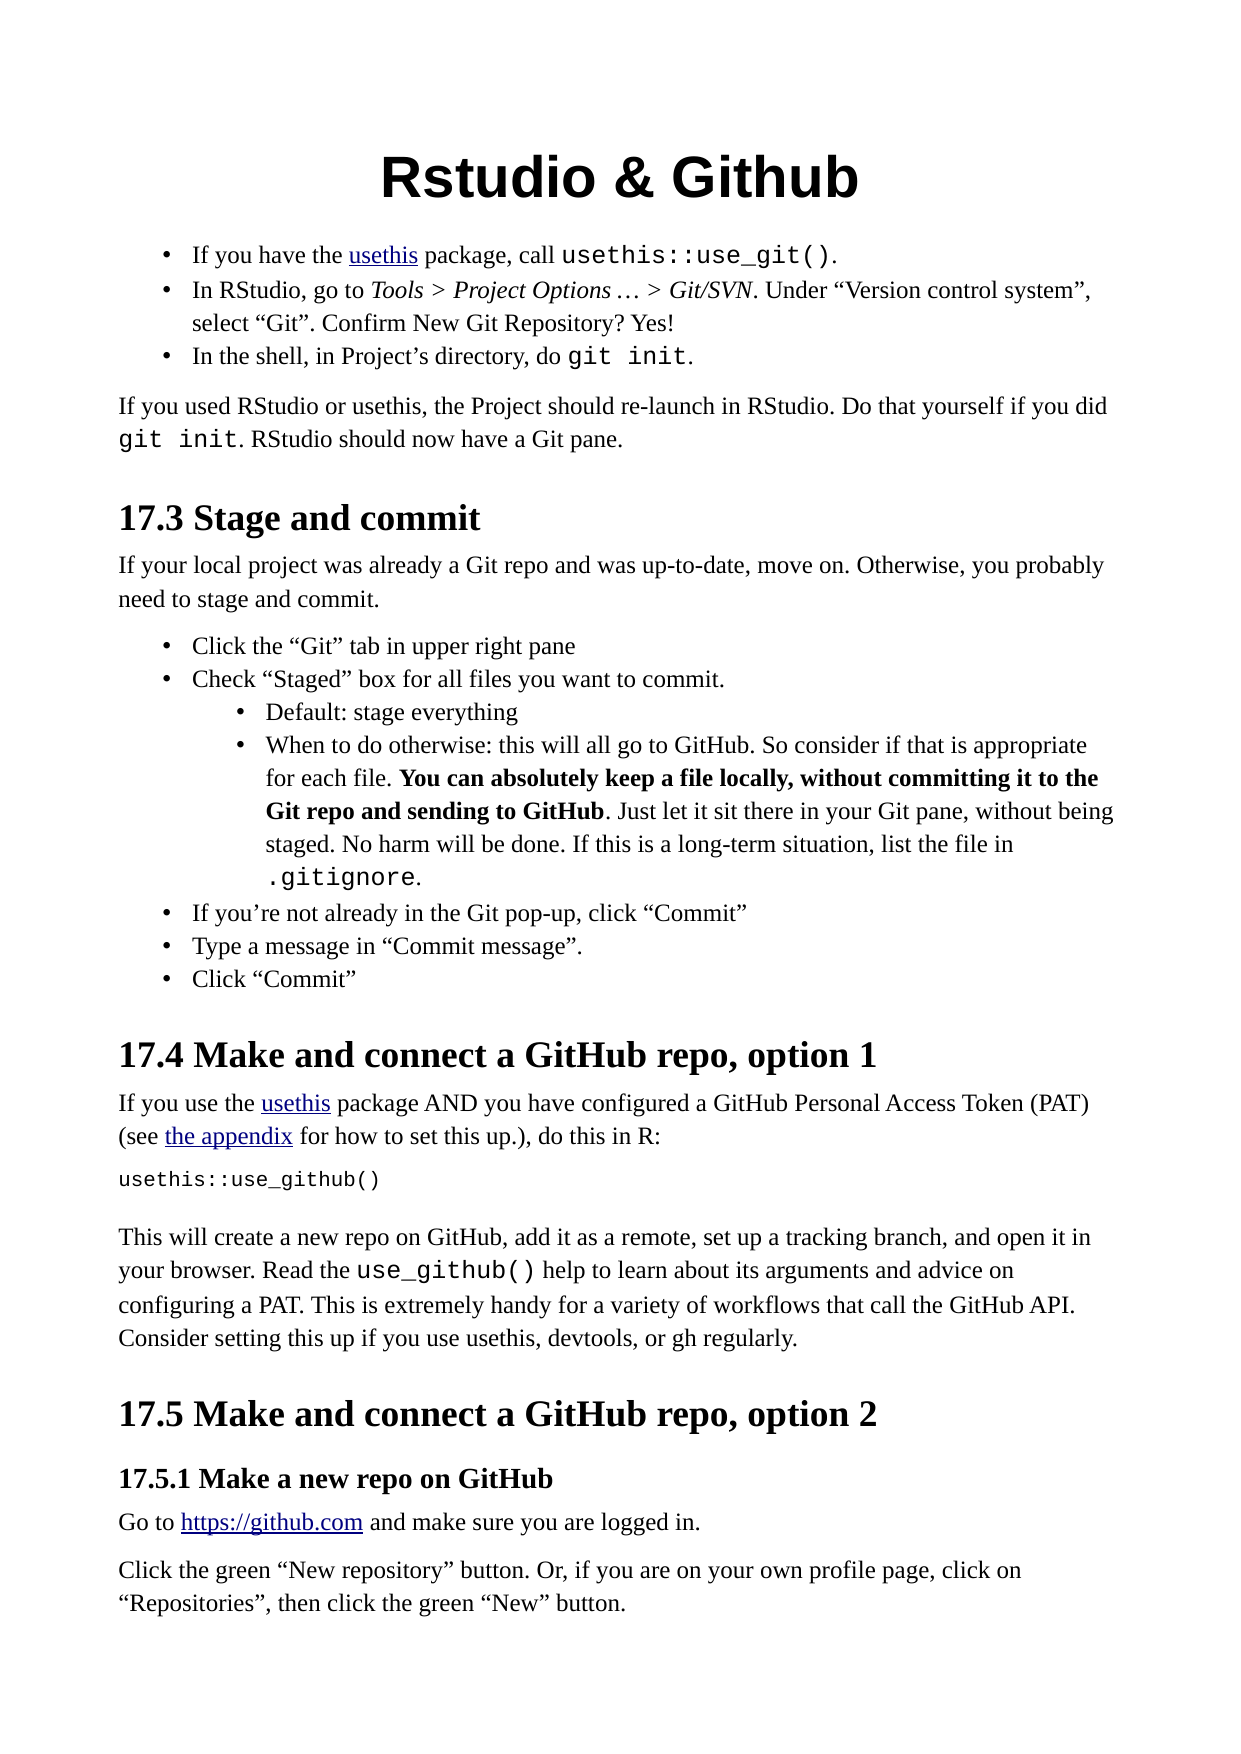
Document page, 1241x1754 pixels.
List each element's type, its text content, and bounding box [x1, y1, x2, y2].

subtitle 17.4 Make and connect a GitHub repo, option 1 [118, 1032, 1122, 1075]
subtitle 17.5 Make and connect a GitHub repo, option 2 [118, 1391, 1122, 1434]
list Click “Commit” [162, 964, 1122, 993]
text If your local project was already a Git repo and was up-to-date, move on. Otherwise, you probably need to stage and commit. [118, 551, 1122, 612]
list Check “Staged” box for all files you want to commit. [162, 664, 1122, 693]
text Click the green “New repository” button. Or, if you are on your own profile page, click on “Repositories”, then click the green “New” button. [118, 1555, 1122, 1617]
subtitle 17.5.1 Make a new repo on GitHub [118, 1461, 1122, 1495]
subtitle 17.3 Stage and commit [118, 495, 1122, 538]
text This will create a new repo on GitHub, add it as a remote, set up a tracking branch, and open it in your browser. Read the use_github() help to learn about its arguments and advice on configuring a PAT. This is extremely handy for a variety of workflows that call the GitHub API. Consider setting this up if you use usethis, devtools, or gh regularly. [118, 1222, 1122, 1352]
list When to do otherwise: this will all go to GitHub. So consider if that is appropriate for each file. You can absolutely keep a file locally, without committing it to the Git repo and sending to GitHub. Just let it sit there in your Git pane, without being staged. No harm will be done. If this is a long-term situation, list the file in .gitignore. [236, 730, 1122, 893]
text If you use the usethis package AND you have configured a GitHub Personal Access Token (PAT) (see the appendix for how to set this up.), do this in R: [118, 1088, 1122, 1150]
list In the shell, in Project’s directory, do git init. [162, 341, 1122, 372]
text usethis::use_github() [118, 1168, 1122, 1192]
list In RStudio, go to Tools > Project Options … > Git/SVN. Under “Version control system”, select “Git”. Confirm New Git Repository? Yes! [162, 275, 1122, 337]
text If you used RStudio or usethis, the Project should re-launch in RStudio. Do that yourself if you did git init. RStudio should now have a Git pane. [118, 391, 1122, 455]
list If you have the usethis package, call usethis::use_git(). [162, 240, 1122, 271]
list If you’re not already in the Git pop-up, click “Commit” [162, 898, 1122, 927]
list Type a message in “Commit message”. [162, 931, 1122, 959]
text Go to https://github.com and make sure you are logged in. [118, 1507, 1122, 1536]
list Default: stage everything [236, 697, 1122, 726]
list Click the “Git” tab in upper right pane [162, 631, 1122, 660]
